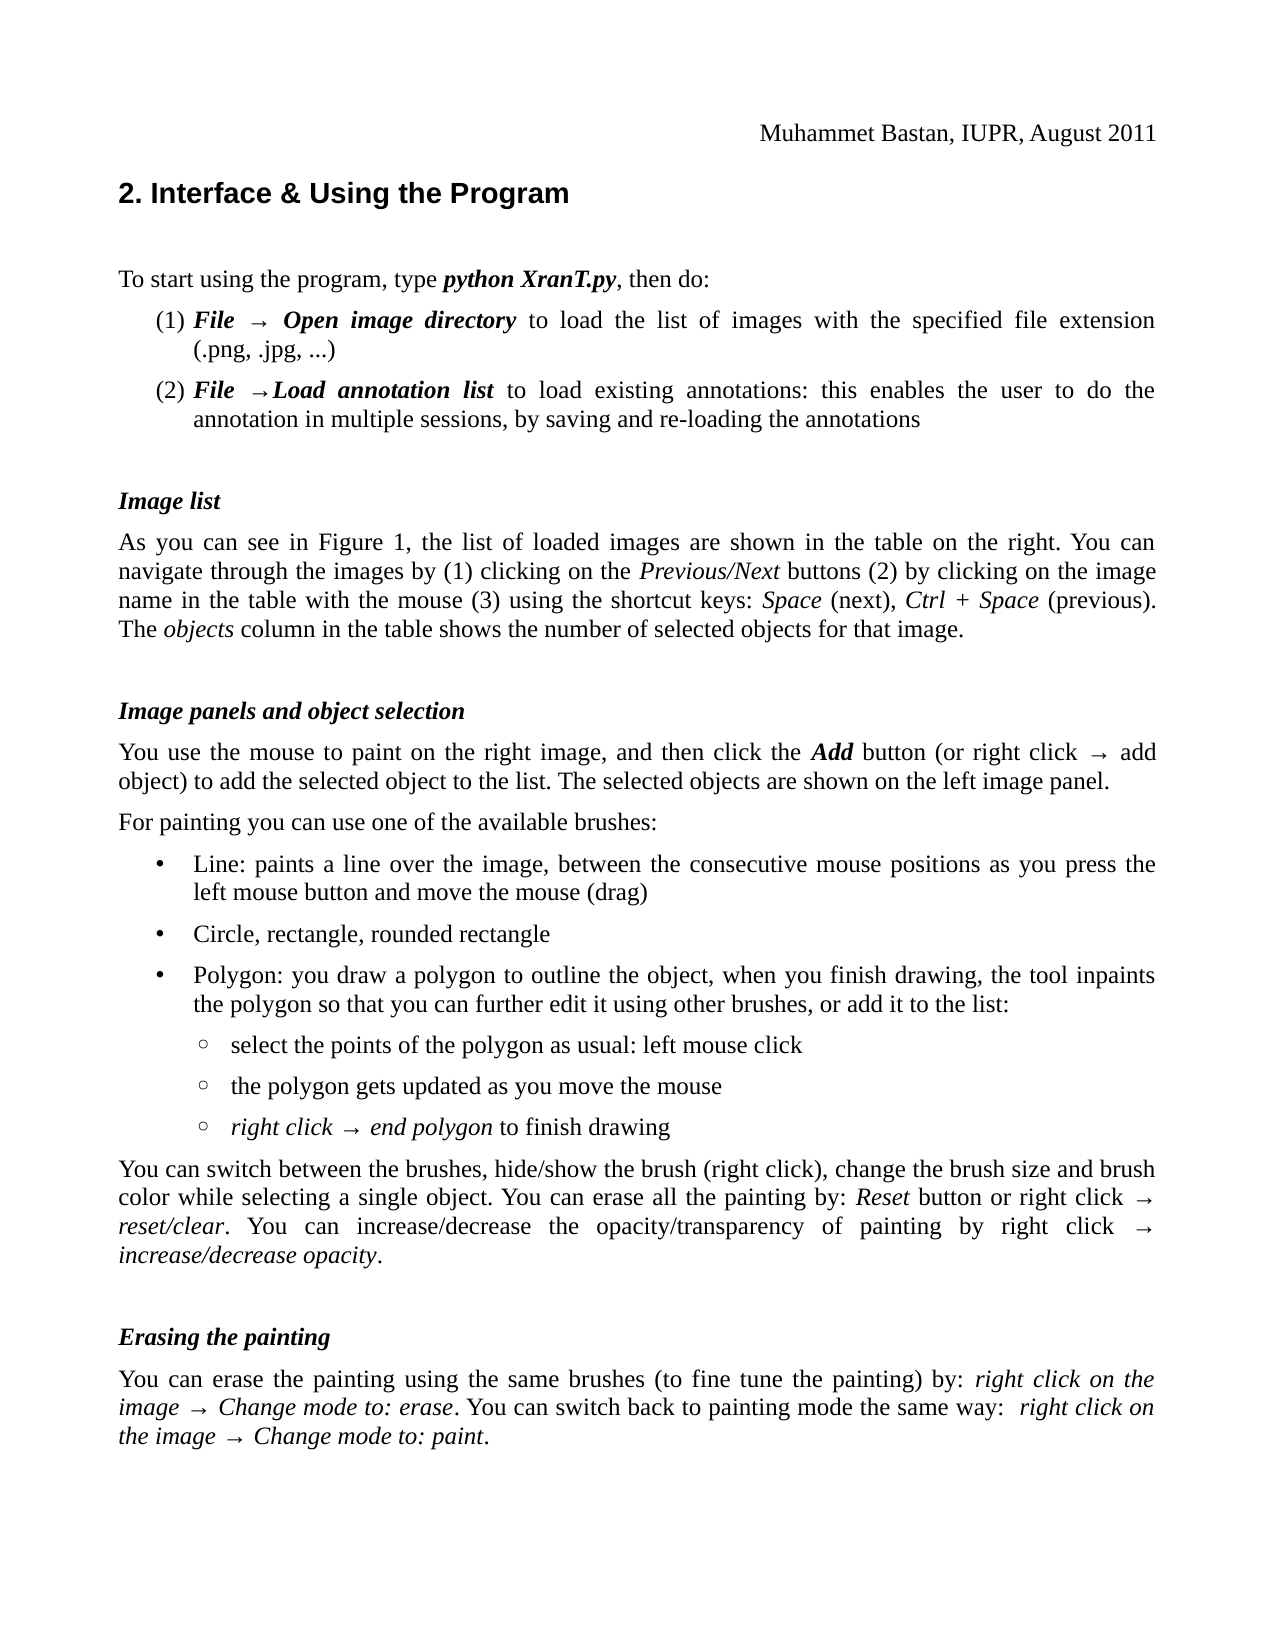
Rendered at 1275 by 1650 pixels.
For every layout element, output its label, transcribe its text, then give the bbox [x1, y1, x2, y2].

list right click → end polygon to finish drawing [193, 1112, 1157, 1141]
list the polygon gets updated as you move the mouse [193, 1071, 1157, 1100]
list select the points of the polygon as usual: left mouse click [193, 1030, 1157, 1059]
text For painting you can use one of the available brushes: [118, 807, 1157, 836]
text Erasing the painting [118, 1322, 1157, 1351]
text As you can see in Figure 1, the list of loaded images are shown in the table on the right. You can navigate through the images by (1) clicking on the Previous/Next buttons (2) by clicking on the image name in the table with the mouse (3) using the shortcut keys: Space (next), Ctrl + Space (previous). The objects column in the table shows the number of selected objects for that image. [118, 527, 1157, 642]
list Circle, rectangle, rounded rectangle [156, 919, 1157, 947]
text To start using the program, type python XranT.py, then do: [118, 264, 1157, 292]
subtitle 2. Interface & Using the Program [118, 176, 1157, 210]
list File →Load annotation list to load existing annotations: this enables the user to do the annotation in multiple sessions, by saving and re-loading the annotations [156, 375, 1157, 432]
text You can erase the painting using the same brushes (to fine tune the painting) by: right click on the image → Change mode to: erase. You can switch back to painting mode the same way: right click on the image → Change mode to: paint. [118, 1364, 1157, 1450]
text You can switch between the brushes, hide/show the brush (right click), change the brush size and brush color while selecting a single object. You can erase all the painting by: Reset button or right click → reset/clear. You can increase/decrease the opacity/transparency of painting by right click → increase/decrease opacity. [118, 1154, 1157, 1269]
text Image list [118, 486, 1157, 515]
list Line: paints a line over the image, between the consecutive mouse positions as you press the left mouse button and move the mouse (drag) [156, 849, 1157, 906]
text Image panels and object selection [118, 696, 1157, 725]
list File → Open image directory to load the list of images with the specified file extension (.png, .jpg, ...) [156, 305, 1157, 362]
list Polygon: you draw a polygon to outline the object, when you finish drawing, the tool inpaints the polygon so that you can further edit it using other brushes, or add it to the list: [156, 960, 1157, 1017]
text You use the mouse to paint on the right image, and then click the Add button (or right click → add object) to add the selected object to the list. The selected objects are shown on the left image panel. [118, 737, 1157, 795]
